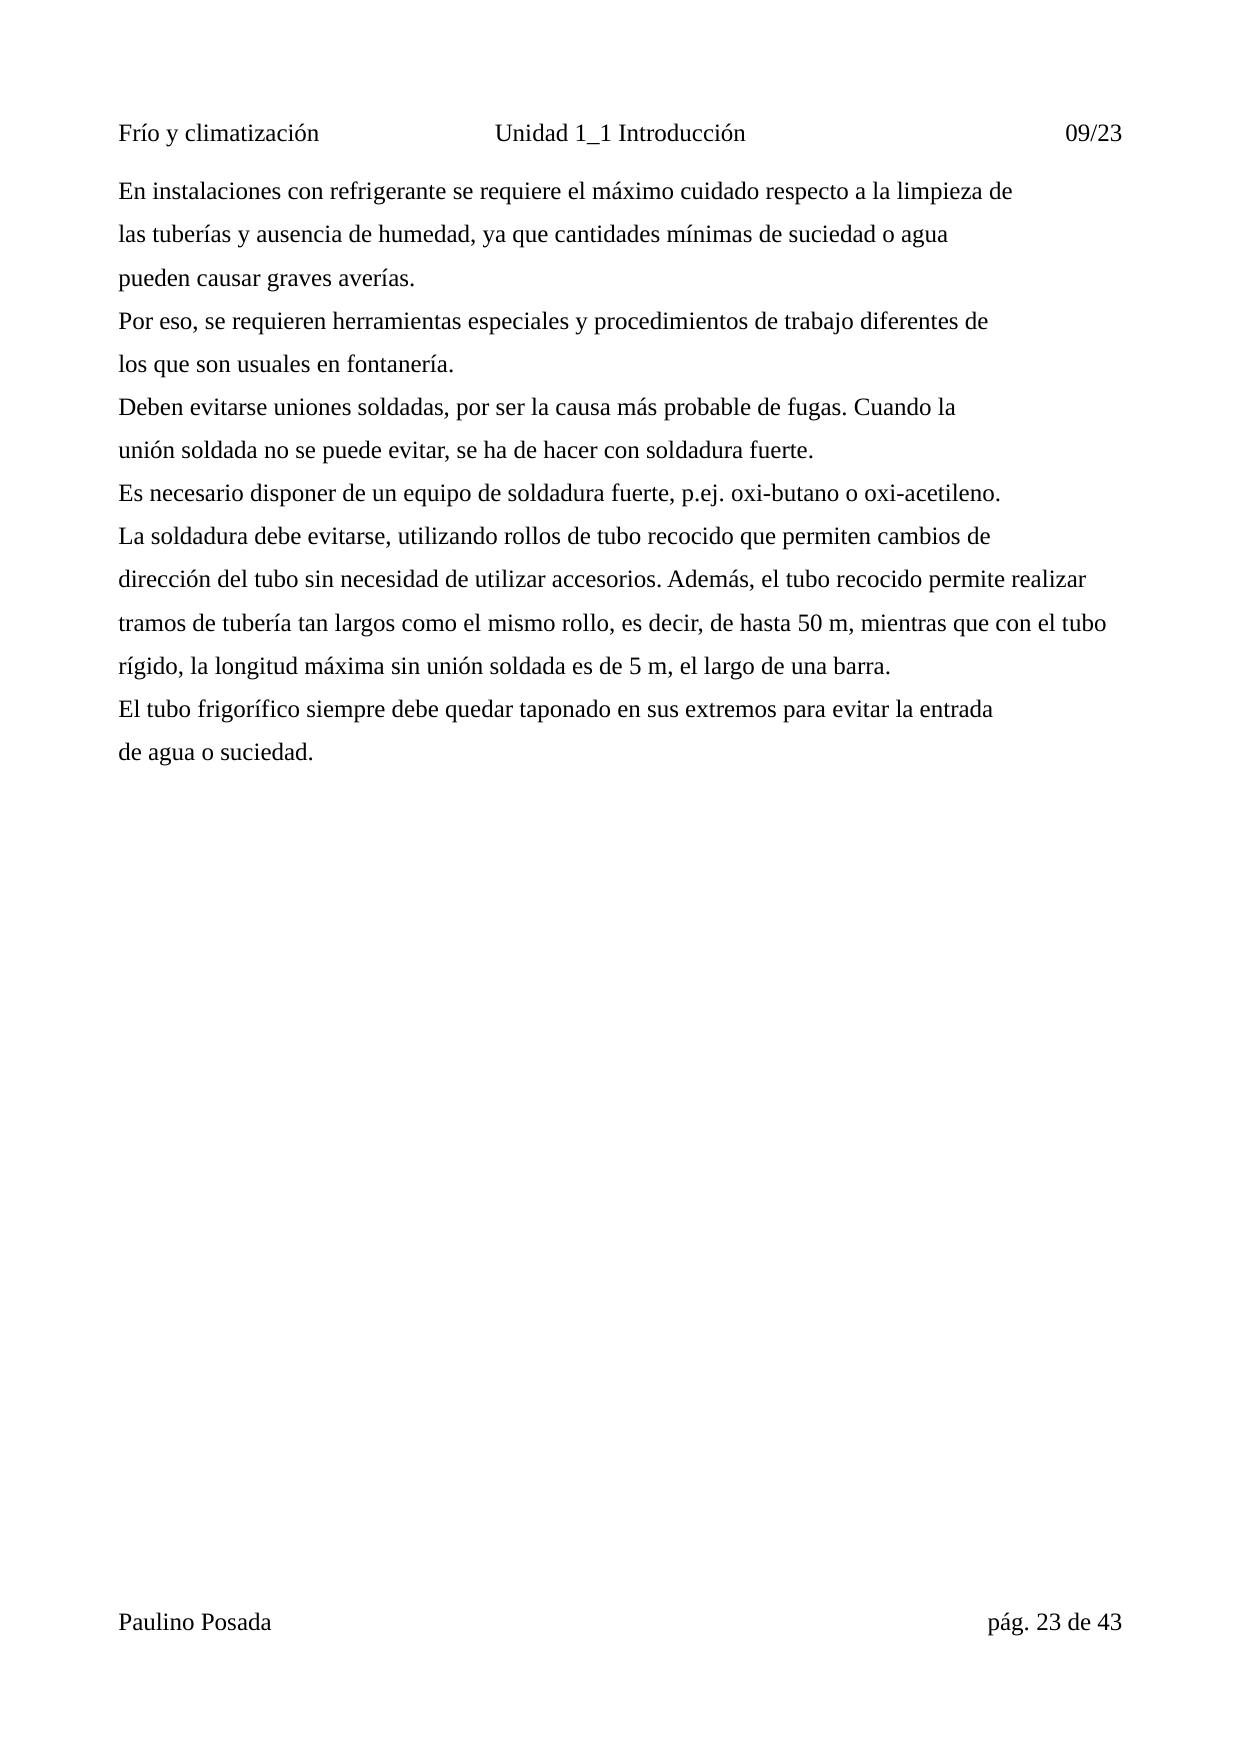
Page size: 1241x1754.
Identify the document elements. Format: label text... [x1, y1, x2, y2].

text pueden causar graves averías. [118, 263, 1122, 291]
text La soldadura debe evitarse, utilizando rollos de tubo recocido que permiten cambios de [118, 521, 1122, 550]
text Por eso, se requieren herramientas especiales y procedimientos de trabajo diferentes de [118, 306, 1122, 334]
text Es necesario disponer de un equipo de soldadura fuerte, p.ej. oxi-butano o oxi-acetileno. [118, 478, 1122, 507]
text El tubo frigorífico siempre debe quedar taponado en sus extremos para evitar la entrada [118, 694, 1122, 723]
text los que son usuales en fontanería. [118, 349, 1122, 378]
text Deben evitarse uniones soldadas, por ser la causa más probable de fugas. Cuando la [118, 392, 1122, 421]
text de agua o suciedad. [118, 737, 1122, 766]
text dirección del tubo sin necesidad de utilizar accesorios. Además, el tubo recocido permite realizar tramos de tubería tan largos como el mismo rollo, es decir, de hasta 50 m, mientras que con el tubo rígido, la longitud máxima sin unión soldada es de 5 m, el largo de una barra. [118, 564, 1122, 679]
text unión soldada no se puede evitar, se ha de hacer con soldadura fuerte. [118, 435, 1122, 464]
text En instalaciones con refrigerante se requiere el máximo cuidado respecto a la limpieza de [118, 176, 1122, 205]
text las tuberías y ausencia de humedad, ya que cantidades mínimas de suciedad o agua [118, 219, 1122, 248]
